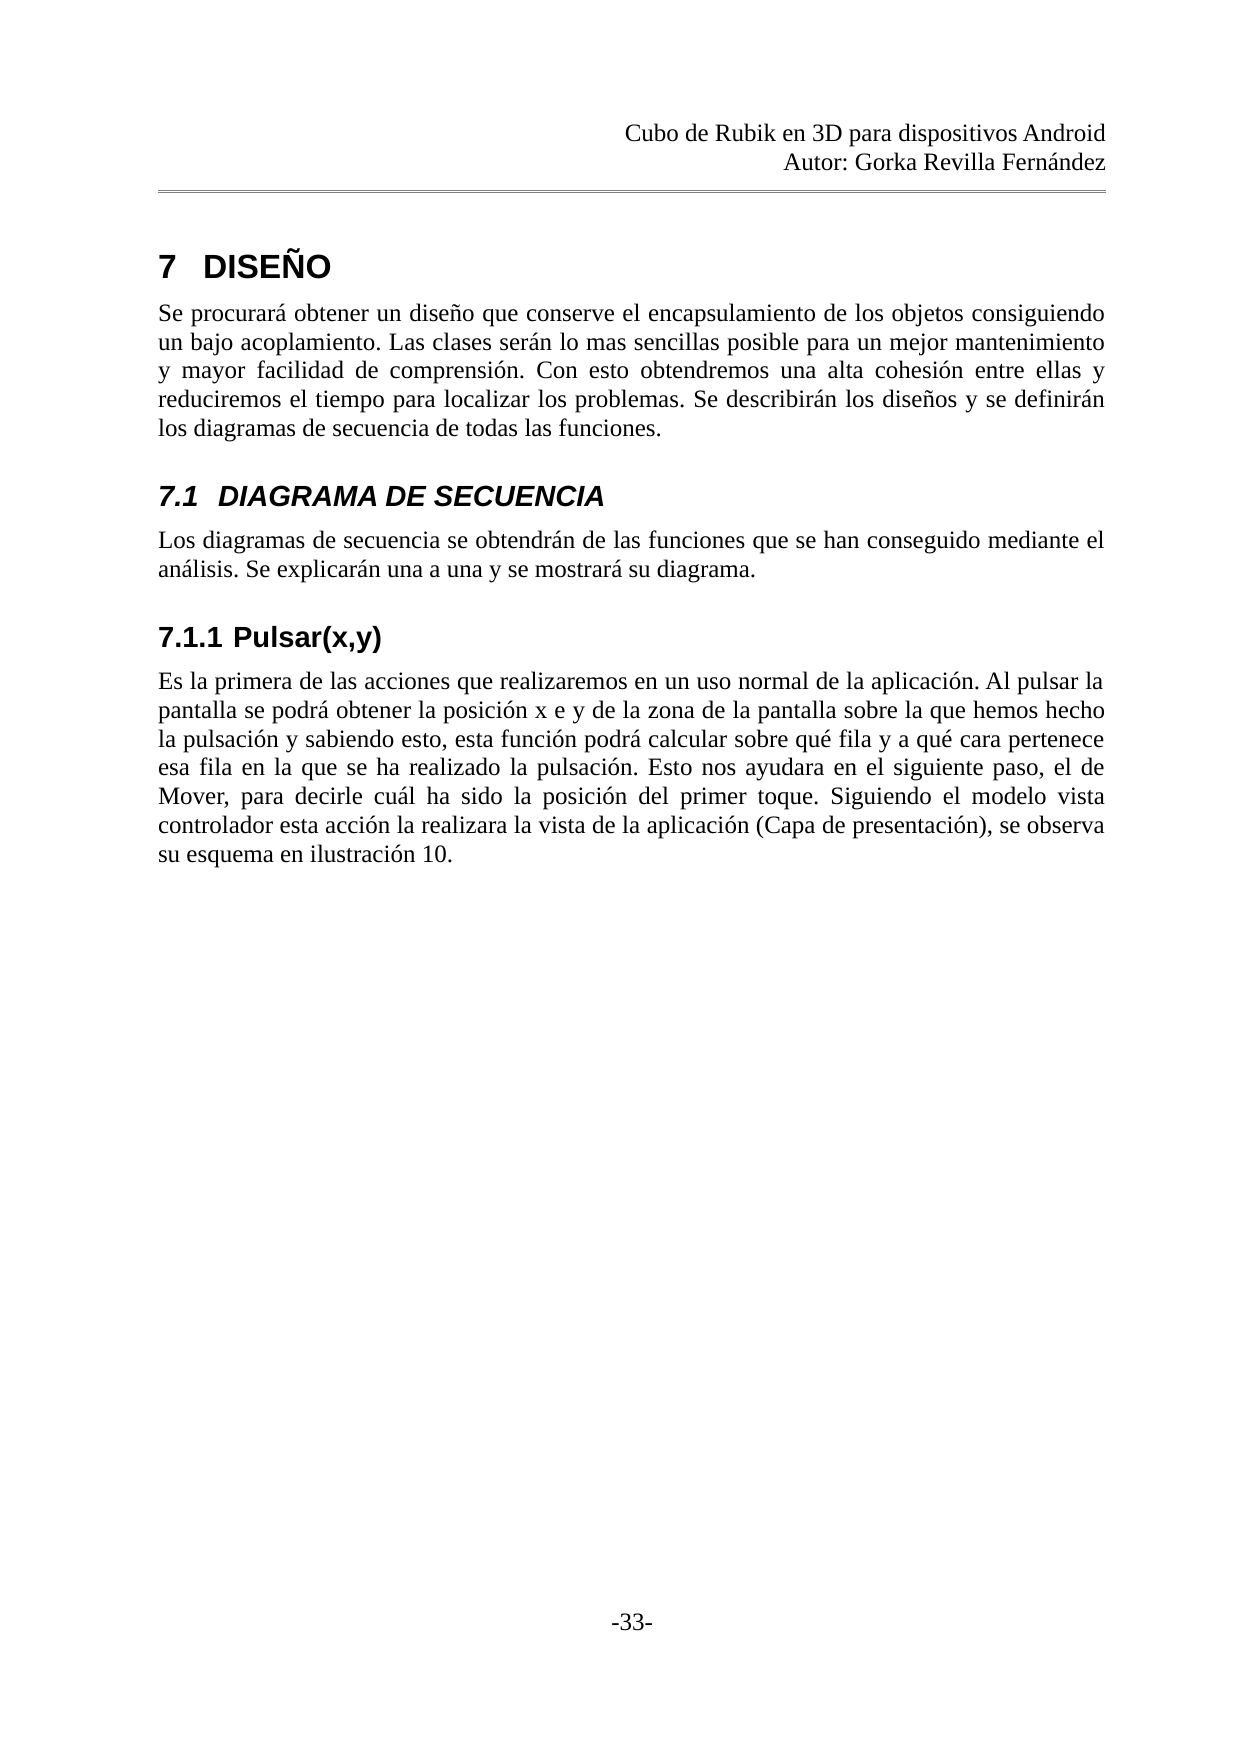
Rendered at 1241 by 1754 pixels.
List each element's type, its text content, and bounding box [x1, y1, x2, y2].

subtitle DIAGRAMA DE SECUENCIA [158, 479, 1106, 513]
text Se procurará obtener un diseño que conserve el encapsulamiento de los objetos consiguiendo un bajo acoplamiento. Las clases serán lo mas sencillas posible para un mejor mantenimiento y mayor facilidad de comprensión. Con esto obtendremos una alta cohesión entre ellas y reduciremos el tiempo para localizar los problemas. Se describirán los diseños y se definirán los diagramas de secuencia de todas las funciones. [158, 298, 1106, 442]
text Los diagramas de secuencia se obtendrán de las funciones que se han conseguido mediante el análisis. Se explicarán una a una y se mostrará su diagrama. [158, 525, 1106, 583]
subtitle DISEÑO [158, 247, 1106, 285]
subtitle Pulsar(x,y) [158, 620, 1106, 654]
text Es la primera de las acciones que realizaremos en un uso normal de la aplicación. Al pulsar la pantalla se podrá obtener la posición x e y de la zona de la pantalla sobre la que hemos hecho la pulsación y sabiendo esto, esta función podrá calcular sobre qué fila y a qué cara pertenece esa fila en la que se ha realizado la pulsación. Esto nos ayudara en el siguiente paso, el de Mover, para decirle cuál ha sido la posición del primer toque. Siguiendo el modelo vista controlador esta acción la realizara la vista de la aplicación (Capa de presentación), se observa su esquema en ilustración 10. [158, 666, 1106, 867]
